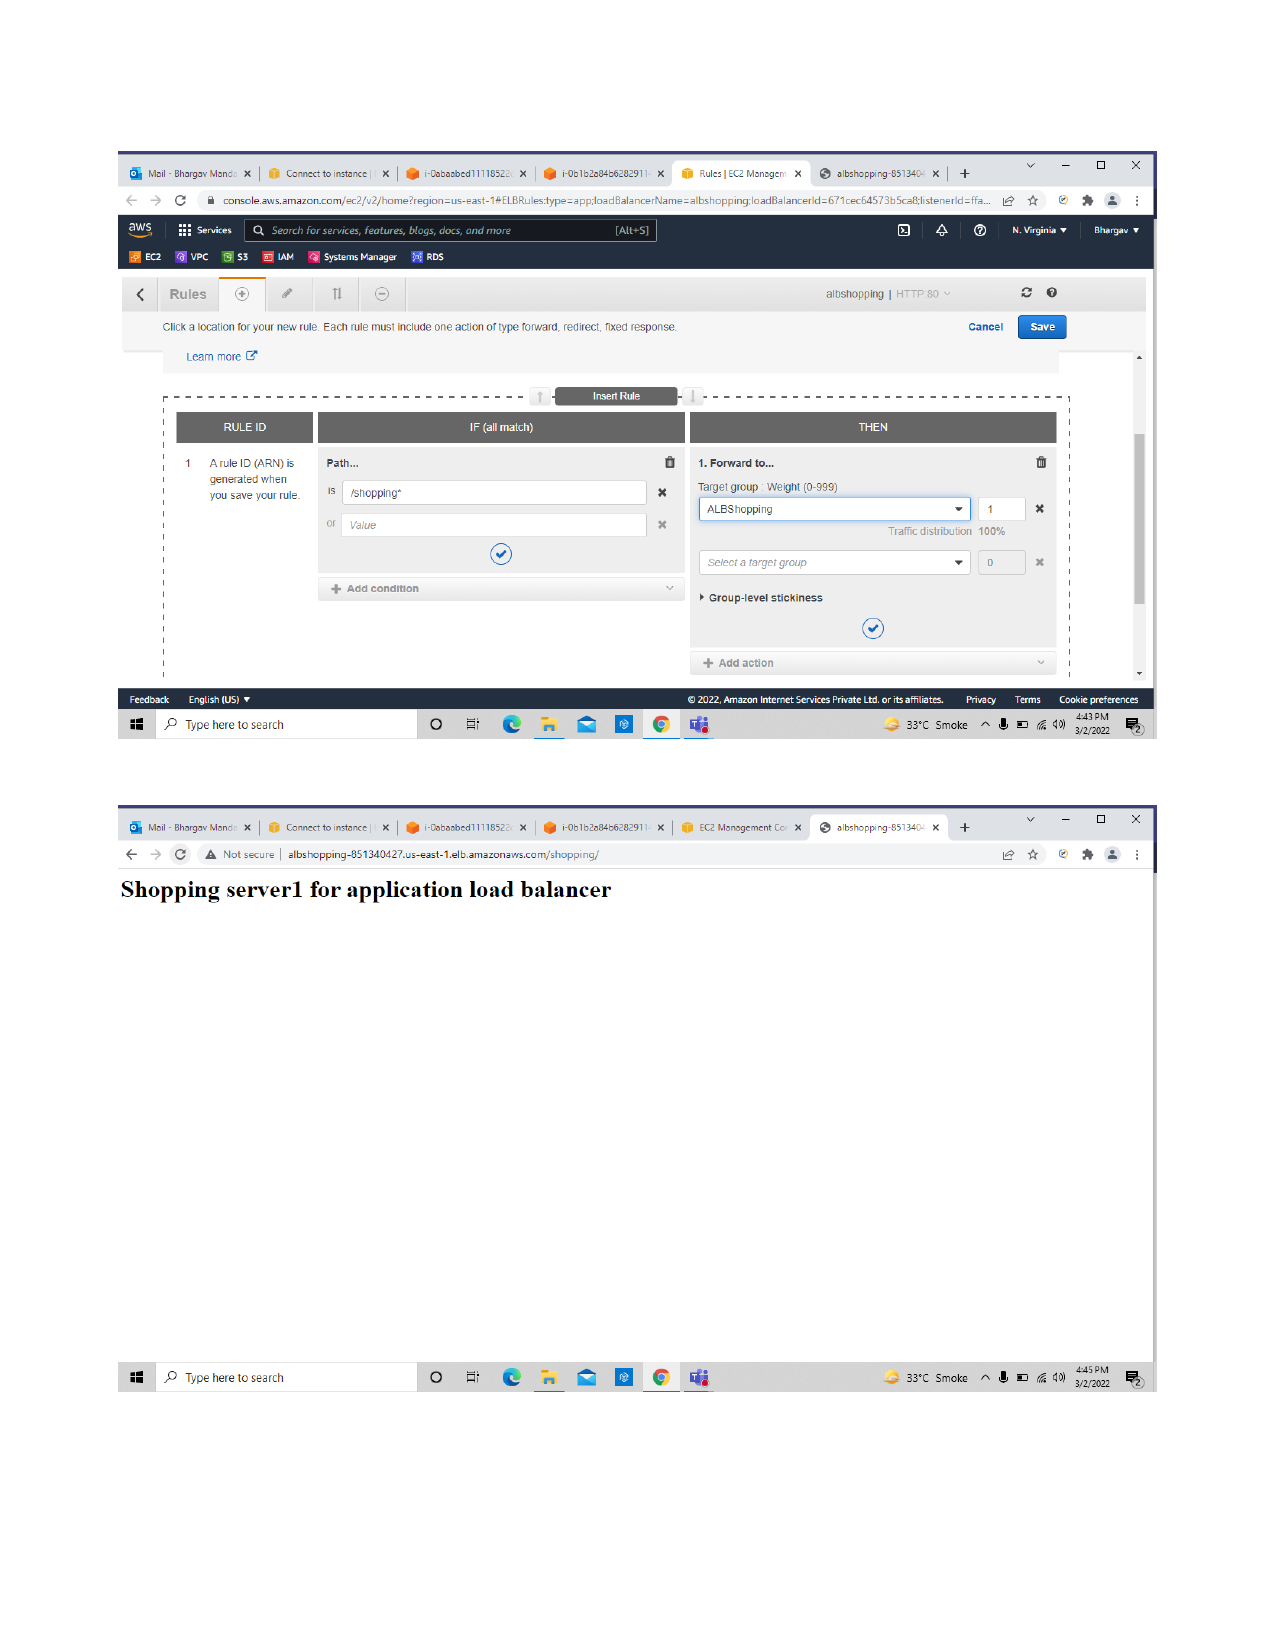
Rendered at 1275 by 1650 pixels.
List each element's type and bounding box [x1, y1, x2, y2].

picture [118, 805, 1157, 1392]
picture [118, 151, 1157, 739]
